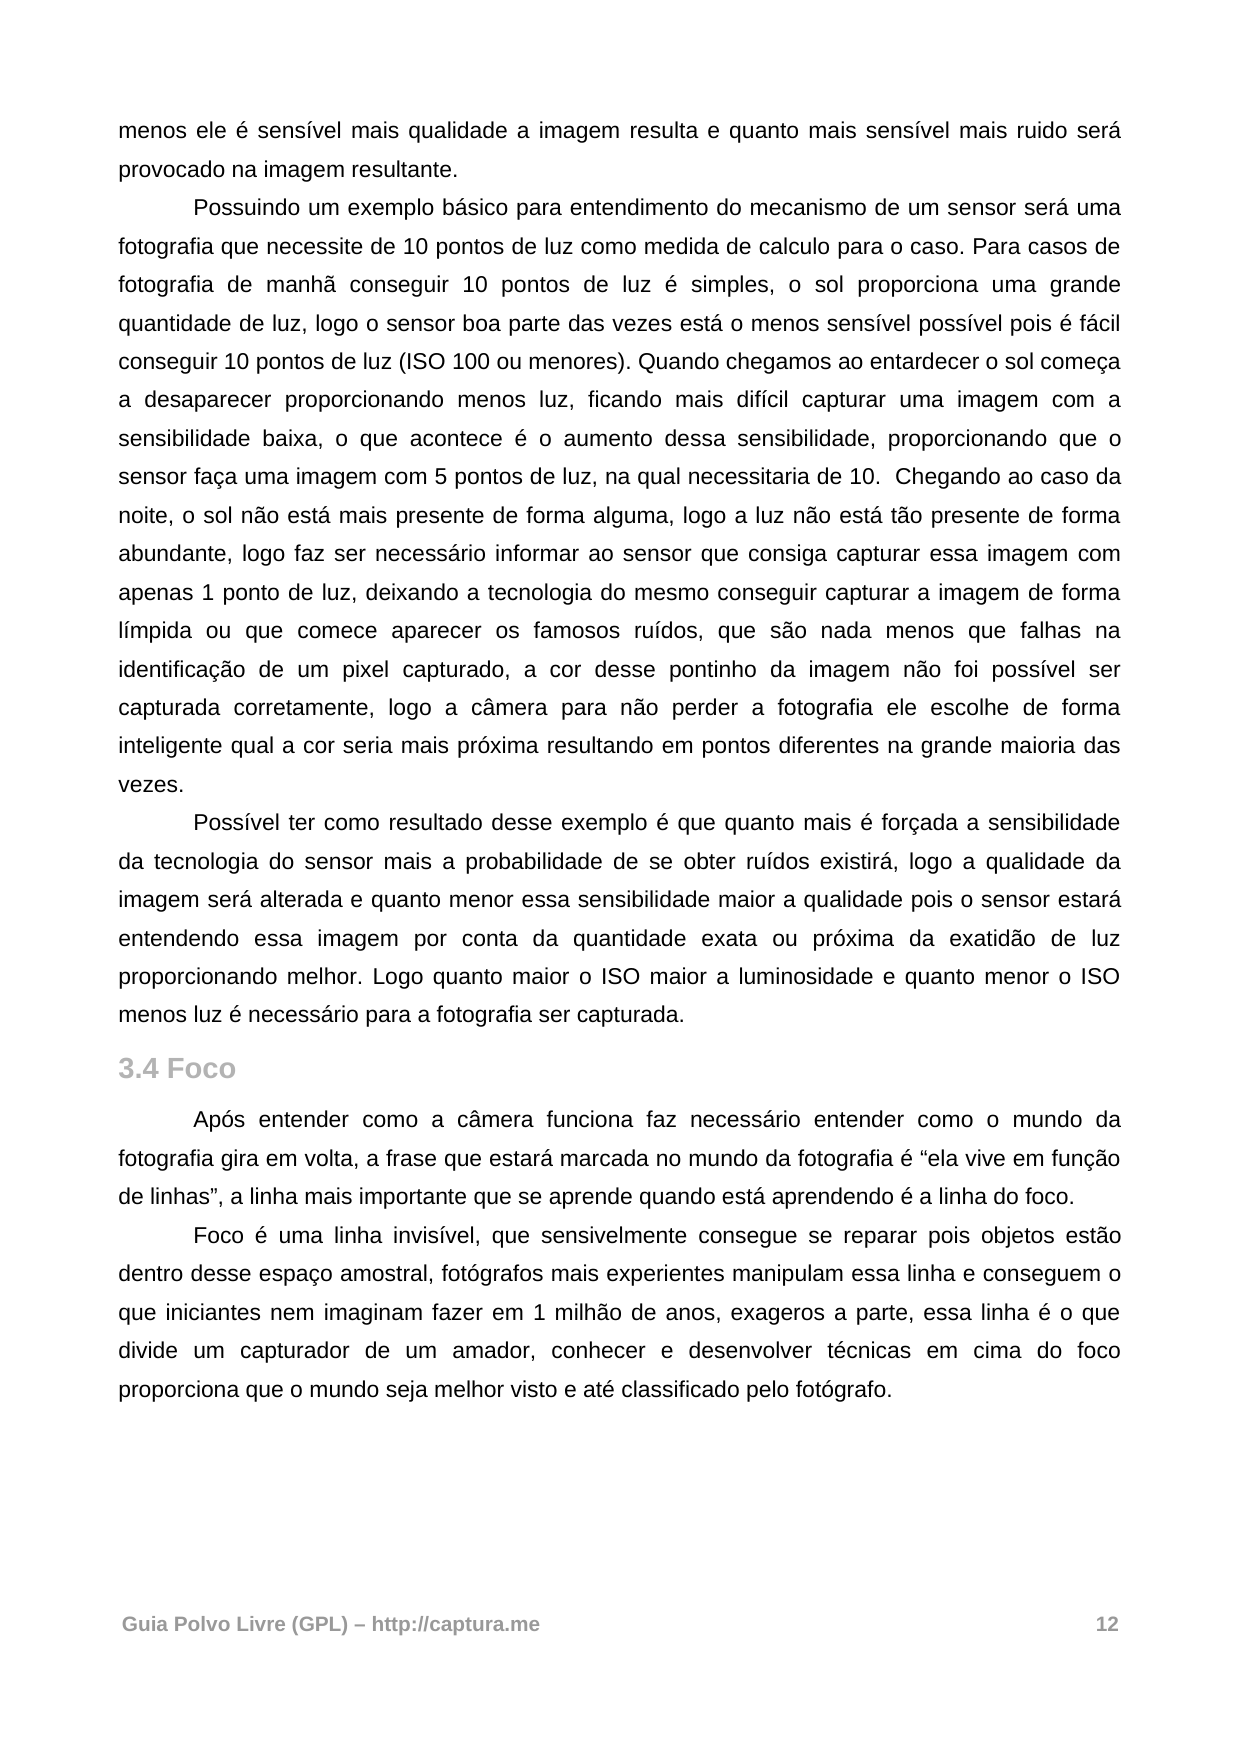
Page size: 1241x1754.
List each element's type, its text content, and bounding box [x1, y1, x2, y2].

text Após entender como a câmera funciona faz necessário entender como o mundo da fotografia gira em volta, a frase que estará marcada no mundo da fotografia é “ela vive em função de linhas”, a linha mais importante que se aprende quando está aprendendo é a linha do foco. [118, 1107, 1122, 1210]
text Possuindo um exemplo básico para entendimento do mecanismo de um sensor será uma fotografia que necessite de 10 pontos de luz como medida de calculo para o caso. Para casos de fotografia de manhã conseguir 10 pontos de luz é simples, o sol proporciona uma grande quantidade de luz, logo o sensor boa parte das vezes está o menos sensível possível pois é fácil conseguir 10 pontos de luz (ISO 100 ou menores). Quando chegamos ao entardecer o sol começa a desaparecer proporcionando menos luz, ficando mais difícil capturar uma imagem com a sensibilidade baixa, o que acontece é o aumento dessa sensibilidade, proporcionando que o sensor faça uma imagem com 5 pontos de luz, na qual necessitaria de 10. Chegando ao caso da noite, o sol não está mais presente de forma alguma, logo a luz não está tão presente de forma abundante, logo faz ser necessário informar ao sensor que consiga capturar essa imagem com apenas 1 ponto de luz, deixando a tecnologia do mesmo conseguir capturar a imagem de forma límpida ou que comece aparecer os famosos ruídos, que são nada menos que falhas na identificação de um pixel capturado, a cor desse pontinho da imagem não foi possível ser capturada corretamente, logo a câmera para não perder a fotografia ele escolhe de forma inteligente qual a cor seria mais próxima resultando em pontos diferentes na grande maioria das vezes. [118, 195, 1122, 797]
text Possível ter como resultado desse exemplo é que quanto mais é forçada a sensibilidade da tecnologia do sensor mais a probabilidade de se obter ruídos existirá, logo a qualidade da imagem será alterada e quanto menor essa sensibilidade maior a qualidade pois o sensor estará entendendo essa imagem por conta da quantidade exata ou próxima da exatidão de luz proporcionando melhor. Logo quanto maior o ISO maior a luminosidade e quanto menor o ISO menos luz é necessário para a fotografia ser capturada. [118, 810, 1122, 1028]
text Foco é uma linha invisível, que sensivelmente consegue se reparar pois objetos estão dentro desse espaço amostral, fotógrafos mais experientes manipulam essa linha e conseguem o que iniciantes nem imaginam fazer em 1 milhão de anos, exageros a parte, essa linha é o que divide um capturador de um amador, conhecer e desenvolver técnicas em cima do foco proporciona que o mundo seja melhor visto e até classificado pelo fotógrafo. [118, 1222, 1122, 1402]
subtitle 3.4 Foco [118, 1052, 1122, 1085]
text menos ele é sensível mais qualidade a imagem resulta e quanto mais sensível mais ruido será provocado na imagem resultante. [118, 118, 1122, 182]
